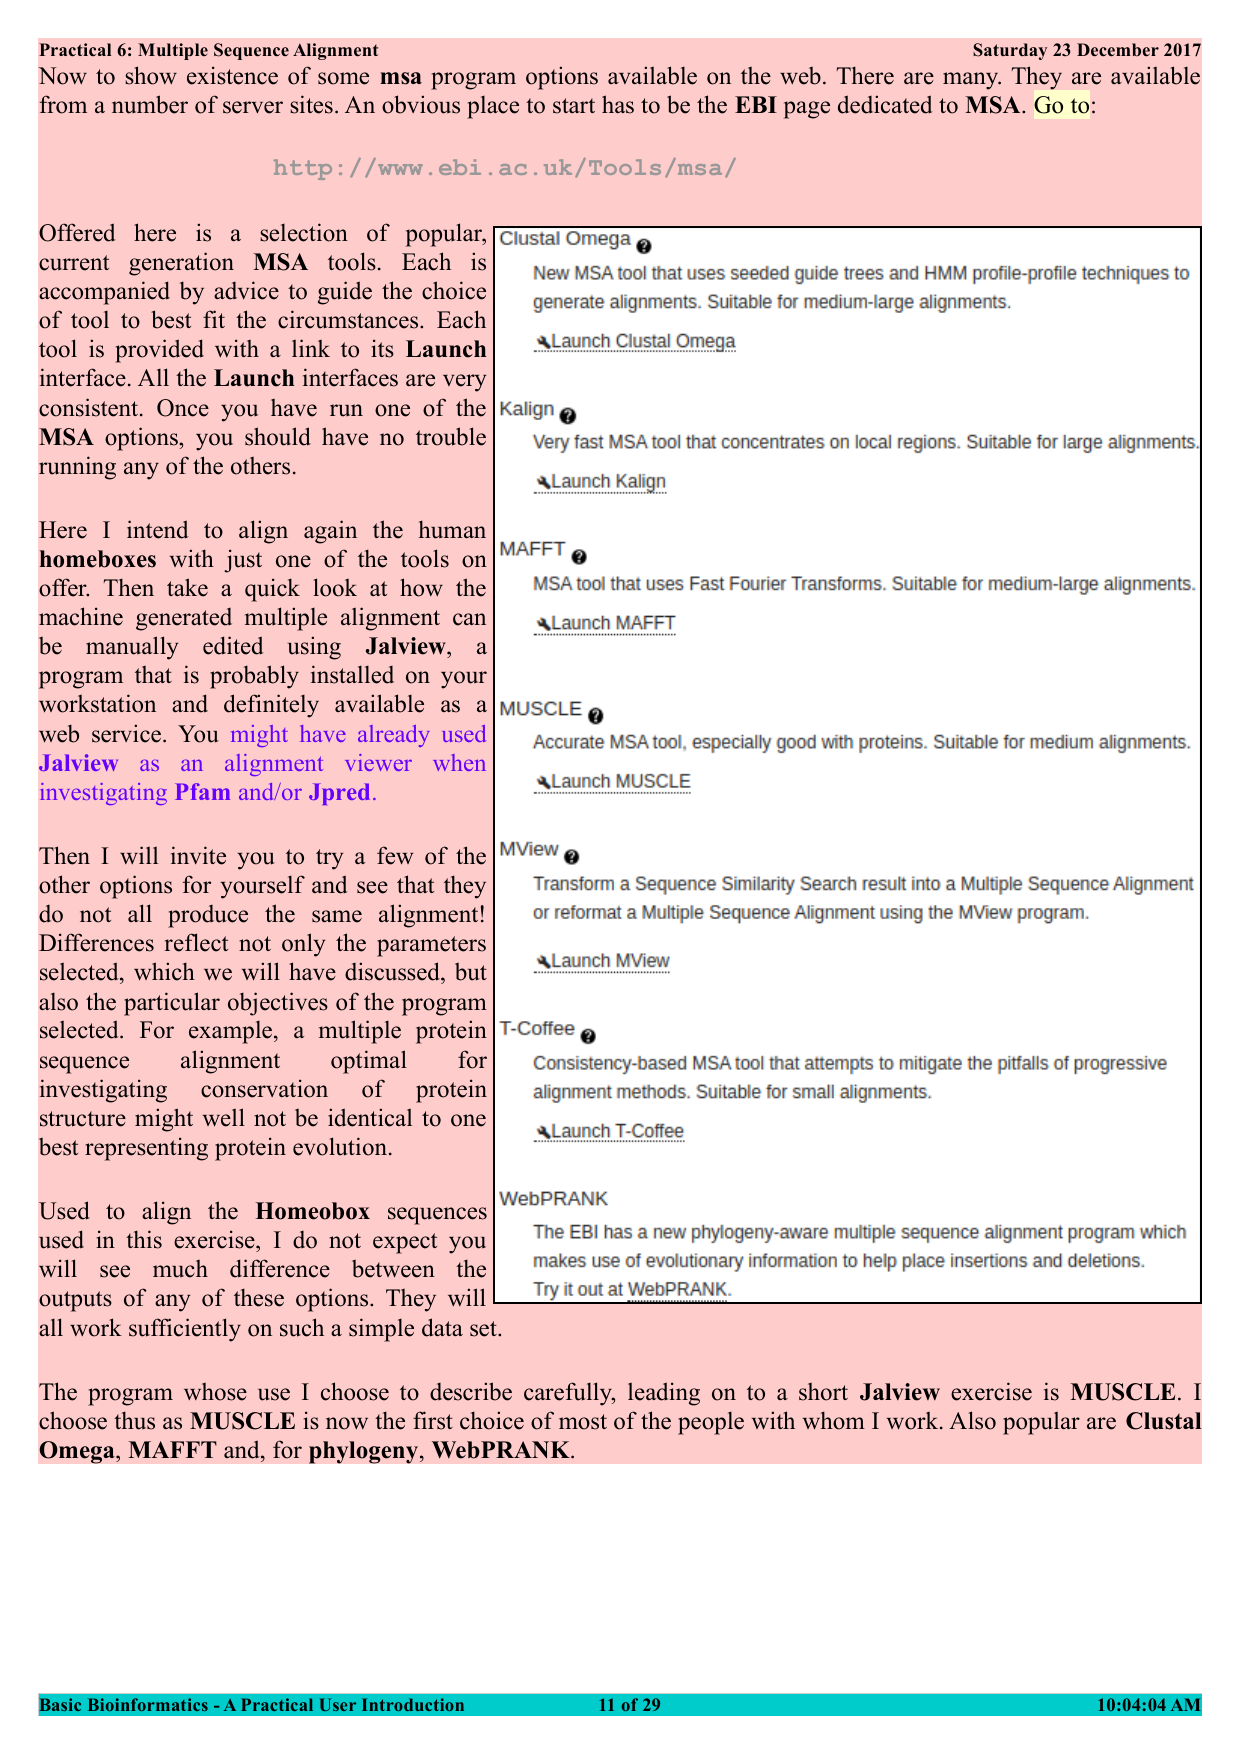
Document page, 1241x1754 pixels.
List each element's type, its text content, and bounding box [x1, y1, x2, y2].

text Then I will invite you to try a few of the other options for yourself and see that they do not all produce the same alignment! Differences reflect not only the parameters selected, which we will have discussed, but also the particular objectives of the program selected. For example, a multiple protein sequence alignment optimal for investigating conservation of protein structure might well not be identical to one best representing protein evolution. [38, 841, 493, 1161]
text The program whose use I choose to describe carefully, leading on to a short Jalview exercise is MUSCLE. I choose thus as MUSCLE is now the first choice of most of the people with whom I work. Also popular are Clustal Omega, MAFFT and, for phylogeny, WebPRANK. [38, 1377, 1202, 1464]
text Now to show existence of some msa program options available on the web. There are many. They are available from a number of server sites. An obvious place to start has to be the EBI page dedicated to MSA. Go to: [38, 61, 1202, 119]
text Offered here is a selection of popular, current generation MSA tools. Each is accompanied by advice to guide the choice of tool to best fit the circumstances. Each tool is provided with a link to its Launch interface. All the Launch interfaces are very consistent. Once you have run one of the MSA options, you should have no trouble running any of the others. [38, 218, 1202, 479]
picture [495, 228, 1200, 1302]
text Used to align the Homeobox sequences used in this exercise, I do not expect you will see much difference between the outputs of any of these options. They will all work sufficiently on such a simple data set. [38, 1196, 1202, 1341]
text Here I intend to align again the human homeboxes with just one of the tools on offer. Then take a quick look at how the machine generated multiple alignment can be manually edited using Jalview, a program that is probably installed on your workstation and definitely available as a web service. You might have already used Jalview as an alignment viewer when investigating Pfam and/or Jpred. [38, 515, 493, 806]
text http://www.ebi.ac.uk/Tools/msa/ [38, 154, 1202, 183]
